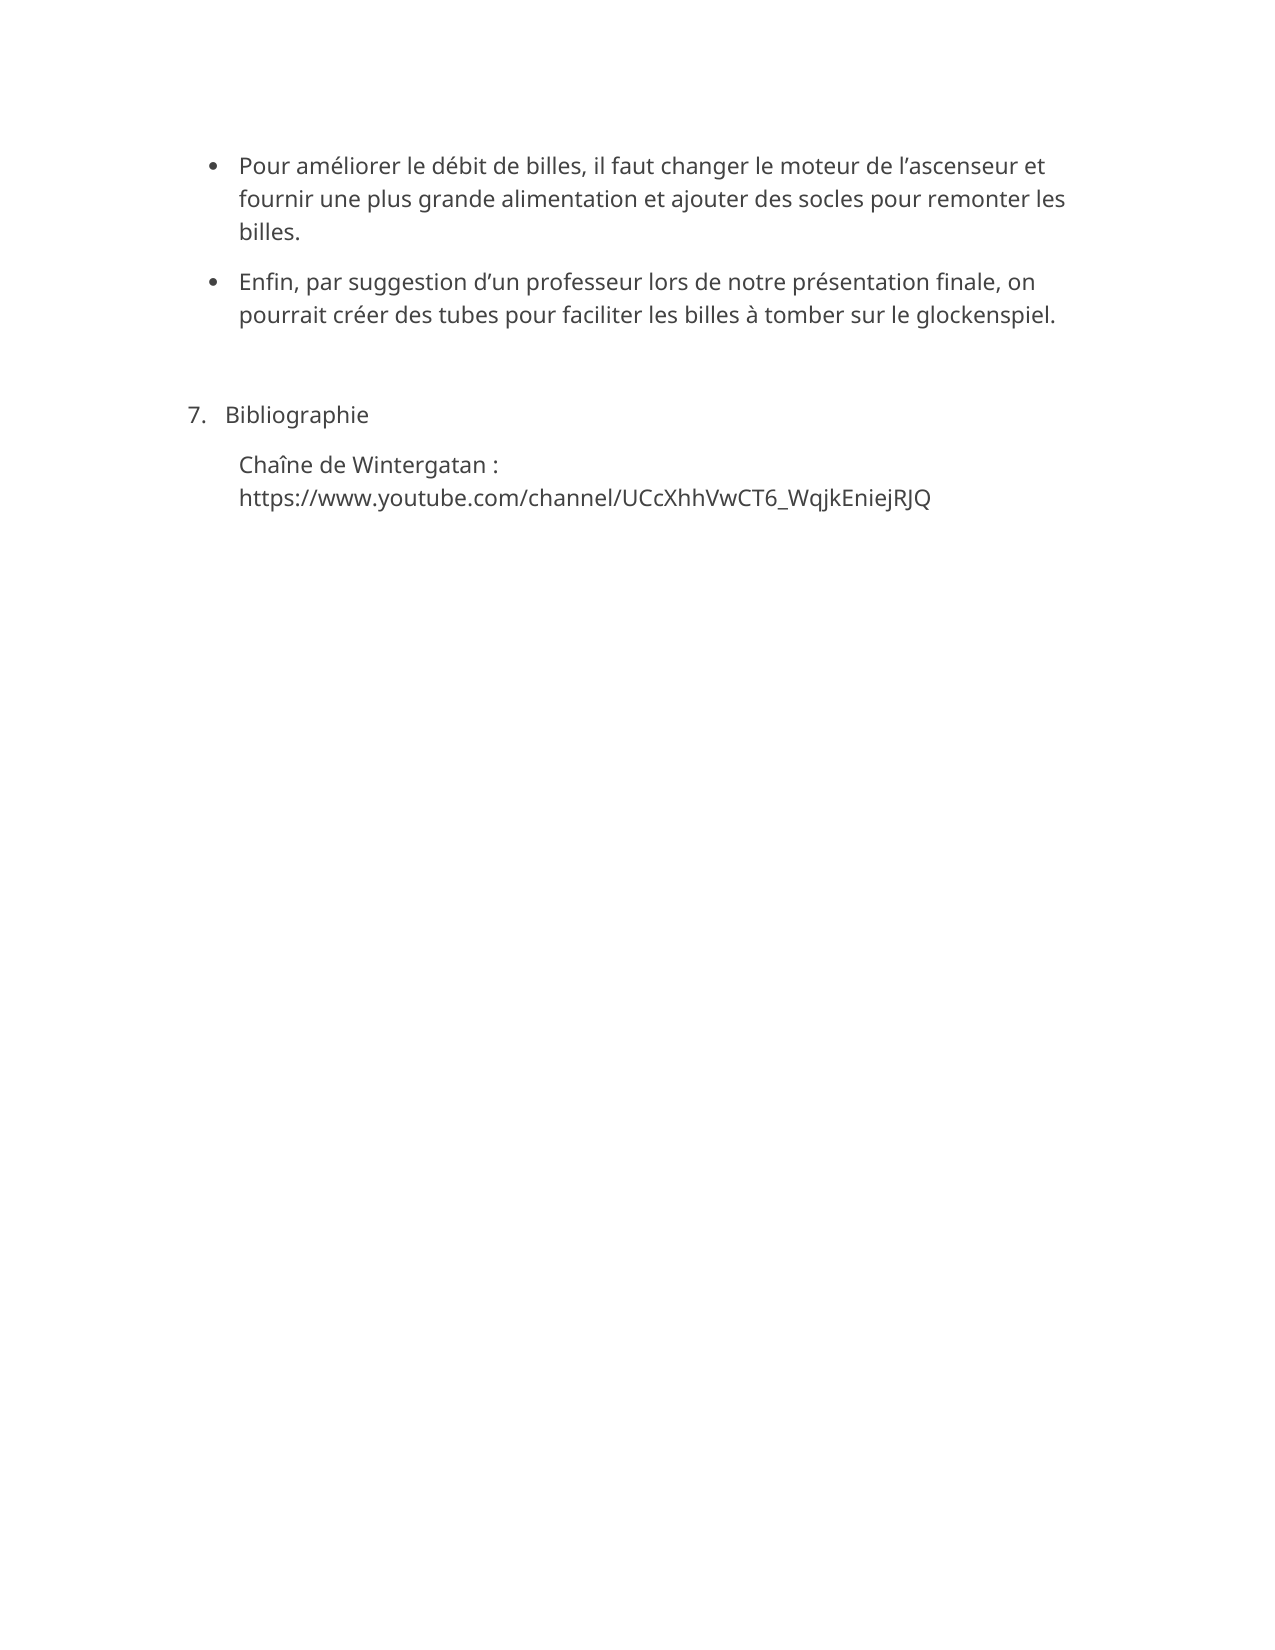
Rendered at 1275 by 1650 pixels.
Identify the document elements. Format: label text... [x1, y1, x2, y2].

list Pour améliorer le débit de billes, il faut changer le moteur de l’ascenseur et fournir une plus grande alimentation et ajouter des socles pour remonter les billes. [209, 150, 1125, 247]
list Bibliographie [187, 399, 1125, 430]
list Enfin, par suggestion d’un professeur lors de notre présentation finale, on pourrait créer des tubes pour faciliter les billes à tomber sur le glockenspiel. [209, 266, 1125, 330]
text Chaîne de Wintergatan : https://www.youtube.com/channel/UCcXhhVwCT6_WqjkEniejRJQ [239, 448, 1125, 513]
